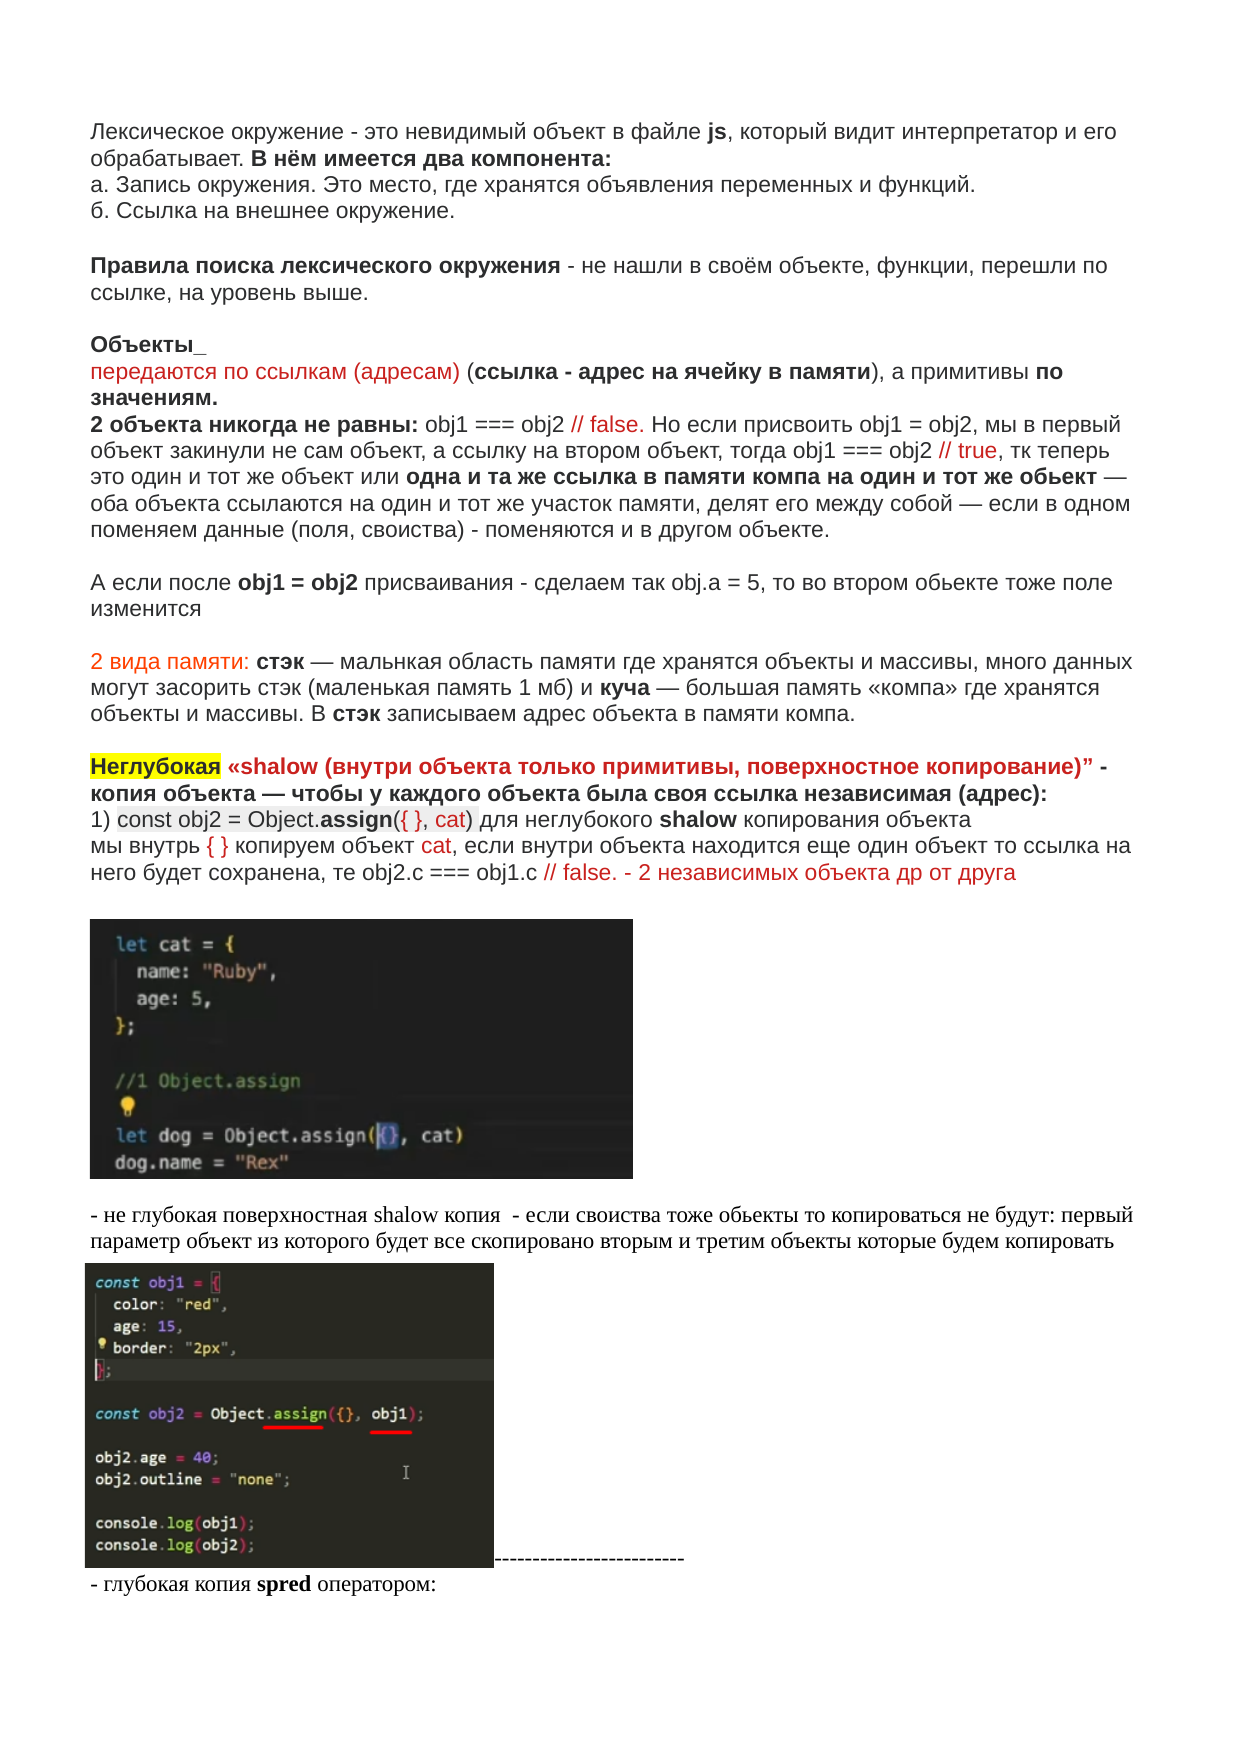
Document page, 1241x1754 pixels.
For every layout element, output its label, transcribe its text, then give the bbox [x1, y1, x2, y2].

text а. Запись окружения. Это место, где хранятся объявления переменных и функций. [90, 171, 1150, 197]
text ------------------------- [90, 1544, 1150, 1570]
picture [84, 1263, 494, 1568]
text 1) const obj2 = Object.assign({ }, cat) для неглубокого shalow копирования объекта [90, 806, 1150, 832]
text передаются по ссылкам (адресам) (ссылка - адрес на ячейку в памяти), а примитивы по значениям. [90, 358, 1150, 411]
text - не глубокая поверхностная shalow копия - если своиства тоже обьекты то копироваться не будут: первый параметр объект из которого будет все скопировано вторым и третим объекты которые будем копировать [90, 1201, 1150, 1254]
text мы внутрь { } копируем объект cat, если внутри объекта находится еще один объект то ссылка на него будет сохранена, те obj2.c === obj1.c // false. - 2 независимых объекта др от друга [90, 832, 1150, 885]
picture [89, 919, 633, 1179]
text б. Ссылка на внешнее окружение. [90, 197, 1150, 223]
text Объекты_ [90, 331, 1150, 358]
text Правила поиска лексического окружения - не нашли в своём объекте, функции, перешли по ссылке, на уровень выше. [90, 252, 1150, 305]
text 2 объекта никогда не равны: obj1 === obj2 // false. Но если присвоить obj1 = obj2, мы в первый объект закинули не сам объект, а ссылку на втором объект, тогда obj1 === obj2 // true, тк теперь это один и тот же объект или одна и та же ссылка в памяти компа на один и тот же обьект — оба объекта ссылаются на один и тот же участок памяти, делят его между собой — если в одном поменяем данные (поля, своиства) - поменяются и в другом объекте. [90, 411, 1150, 542]
text Лексическое окружение - это невидимый объект в файле js, который видит интерпретатор и его обрабатывает. В нём имеется два компонента: [90, 118, 1150, 171]
text Неглубокая «shalow (внутри объекта только примитивы, поверхностное копирование)” - копия объекта — чтобы у каждого объекта была своя ссылка независимая (адрес): [90, 753, 1150, 806]
text - глубокая копия spred оператором: [90, 1570, 1150, 1596]
text А если после obj1 = obj2 присваивания - сделаем так obj.a = 5, то во втором обьекте тоже поле изменится [90, 569, 1150, 621]
text 2 вида памяти: стэк — мальнкая область памяти где хранятся объекты и массивы, много данных могут засорить стэк (маленькая память 1 мб) и куча — большая память «компа» где хранятся объекты и массивы. В стэк записываем адрес объекта в памяти компа. [90, 648, 1150, 727]
